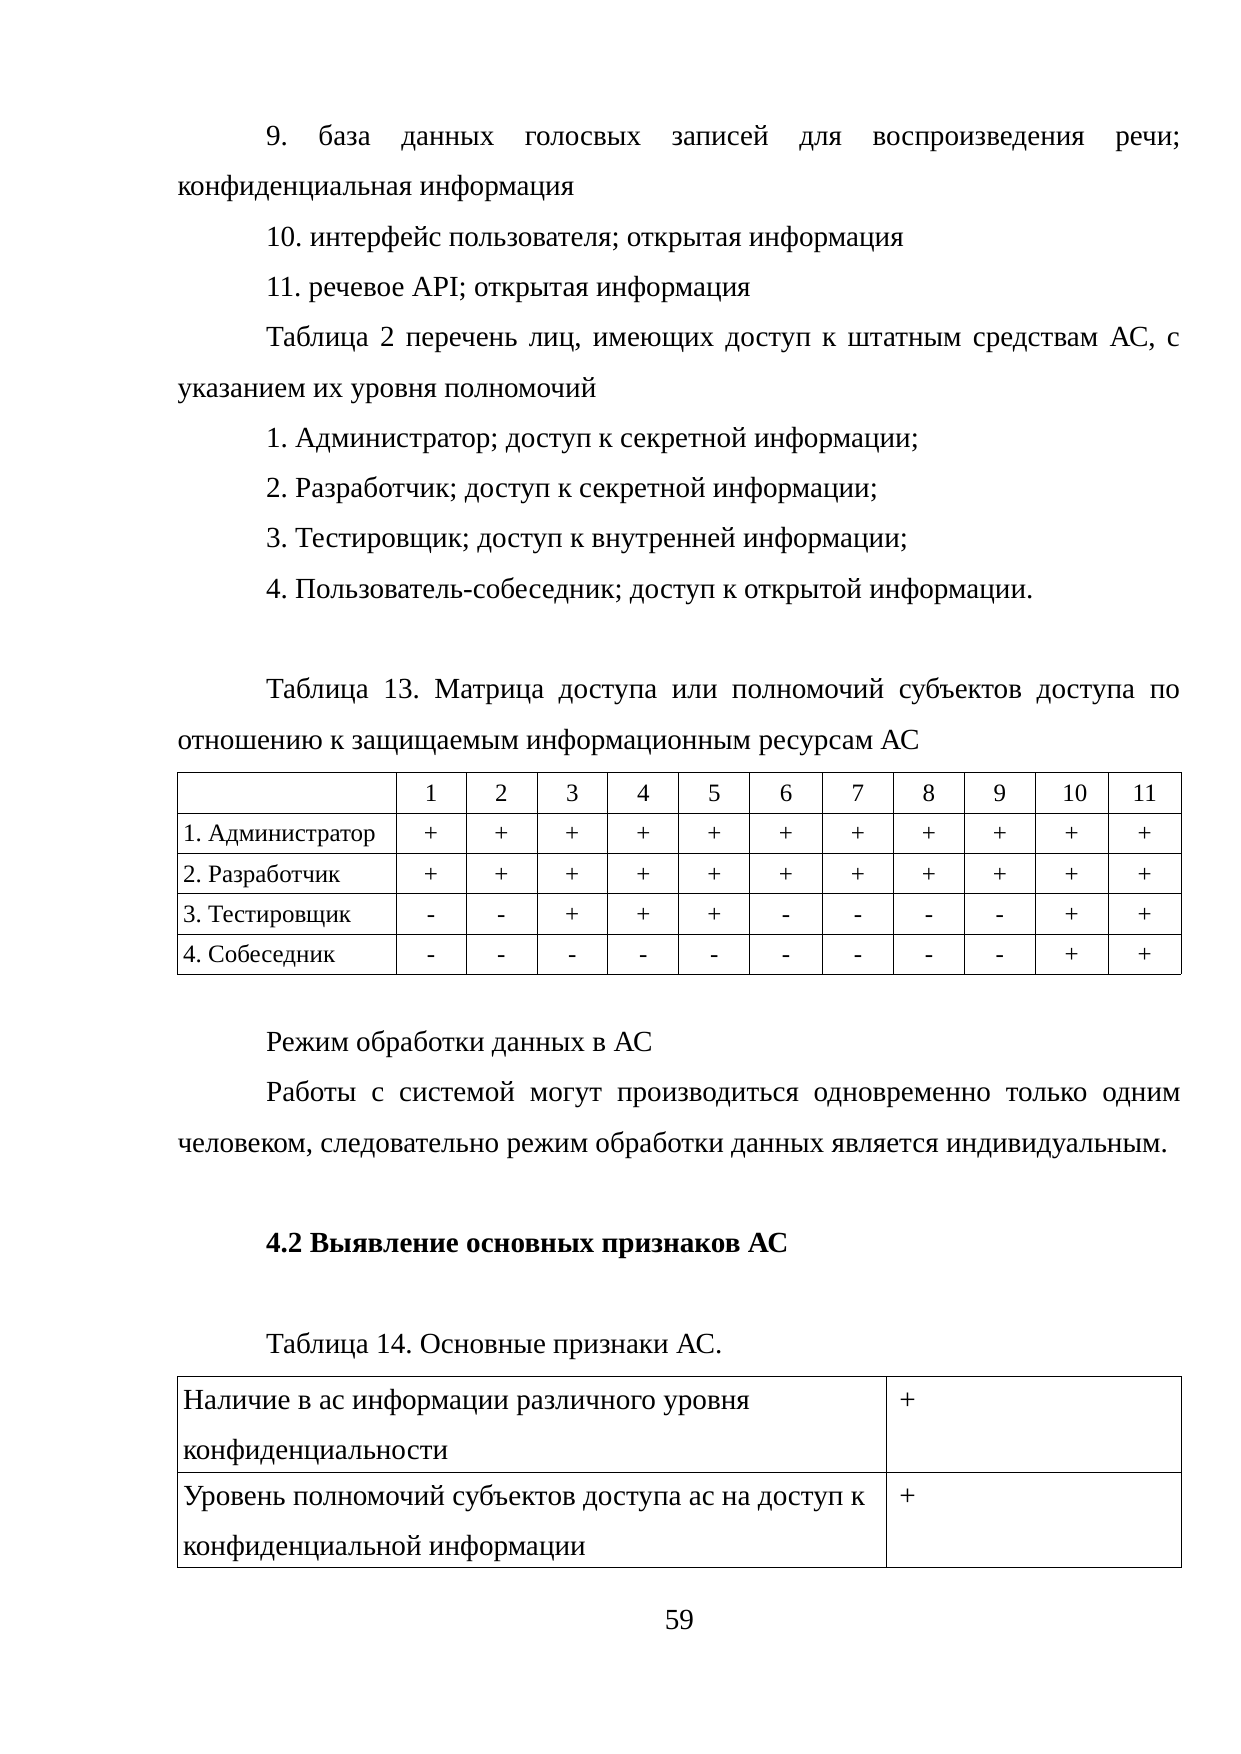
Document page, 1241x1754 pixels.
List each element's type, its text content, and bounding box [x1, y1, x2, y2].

table_cell + [1109, 935, 1181, 974]
table_cell - [679, 935, 749, 974]
table_cell + [538, 814, 607, 853]
table_cell + [608, 894, 678, 933]
table_cell + [679, 894, 749, 933]
table_cell - [397, 894, 466, 933]
table_cell + [750, 814, 822, 853]
table_cell + [1109, 814, 1181, 853]
table_cell + [538, 894, 607, 933]
text Таблица 13. Матрица доступа или полномочий субъектов доступа по отношению к защищаемым информационным ресурсам АС [177, 672, 1181, 755]
subtitle 4.2 Выявление основных признаков АС [177, 1225, 1181, 1259]
table_cell + [1036, 814, 1108, 853]
table_header 7 [823, 773, 893, 812]
text Режим обработки данных в АС [177, 1024, 1181, 1058]
text 10. интерфейс пользователя; открытая информация [177, 219, 1181, 252]
table_cell + [397, 814, 466, 853]
table_cell 3. Тестировщик [178, 894, 396, 933]
table_cell + [894, 814, 964, 853]
text 9. база данных голосвых записей для воспроизведения речи; конфиденциальная информация [177, 118, 1181, 202]
table_header 9 [965, 773, 1035, 812]
table_cell Уровень полномочий субъектов доступа ас на доступ к конфиденциальной информации [178, 1473, 886, 1567]
table_cell - [894, 894, 964, 933]
table_cell - [608, 935, 678, 974]
table_header 8 [894, 773, 964, 812]
text Таблица 2 перечень лиц, имеющих доступ к штатным средствам АС, с указанием их уровня полномочий [177, 319, 1181, 403]
table_cell + [1109, 894, 1181, 933]
table_cell + [679, 814, 749, 853]
table_header [178, 773, 396, 812]
table_cell 1. Администратор [178, 814, 396, 853]
table_cell + [965, 814, 1035, 853]
table_header 4 [608, 773, 678, 812]
table_header 6 [750, 773, 822, 812]
table_cell + [467, 814, 537, 853]
table_cell - [894, 935, 964, 974]
table_cell + [750, 854, 822, 893]
text Работы с системой могут производиться одновременно только одним человеком, следовательно режим обработки данных является индивидуальным. [177, 1074, 1181, 1158]
table_cell + [397, 854, 466, 893]
table_cell - [467, 894, 537, 933]
table_cell - [397, 935, 466, 974]
table_cell - [538, 935, 607, 974]
table_cell + [608, 814, 678, 853]
table_cell + [1036, 894, 1108, 933]
table_cell + [894, 854, 964, 893]
text 11. речевое API; открытая информация [177, 269, 1181, 303]
table_cell - [467, 935, 537, 974]
table_cell - [823, 935, 893, 974]
table_header 2 [467, 773, 537, 812]
table_cell + [1036, 854, 1108, 893]
table_cell - [965, 894, 1035, 933]
table_cell 2. Разработчик [178, 854, 396, 893]
text 3. Тестировщик; доступ к внутренней информации; [177, 521, 1181, 554]
table_cell + [887, 1473, 1181, 1567]
table_cell + [467, 854, 537, 893]
text 1. Администратор; доступ к секретной информации; [177, 420, 1181, 453]
table_header Наличие в ас информации различного уровня конфиденциальности [178, 1377, 886, 1472]
table_cell + [608, 854, 678, 893]
table_cell + [679, 854, 749, 893]
table_header 10 [1036, 773, 1108, 812]
text 2. Разработчик; доступ к секретной информации; [177, 470, 1181, 504]
table_cell + [538, 854, 607, 893]
table_cell - [750, 935, 822, 974]
table_cell - [750, 894, 822, 933]
table_cell + [1036, 935, 1108, 974]
table_header 3 [538, 773, 607, 812]
table_cell 4. Cобеседник [178, 935, 396, 974]
table_header 5 [679, 773, 749, 812]
table_header 1 [397, 773, 466, 812]
table_cell + [823, 854, 893, 893]
table_header 11 [1109, 773, 1181, 812]
table_cell - [965, 935, 1035, 974]
text 4. Пользователь-собеседник; доступ к открытой информации. [177, 571, 1181, 604]
table_cell + [965, 854, 1035, 893]
text Таблица 14. Основные признаки АС. [177, 1326, 1181, 1359]
table_cell - [823, 894, 893, 933]
table_header + [887, 1377, 1181, 1472]
table_cell + [1109, 854, 1181, 893]
table_cell + [823, 814, 893, 853]
